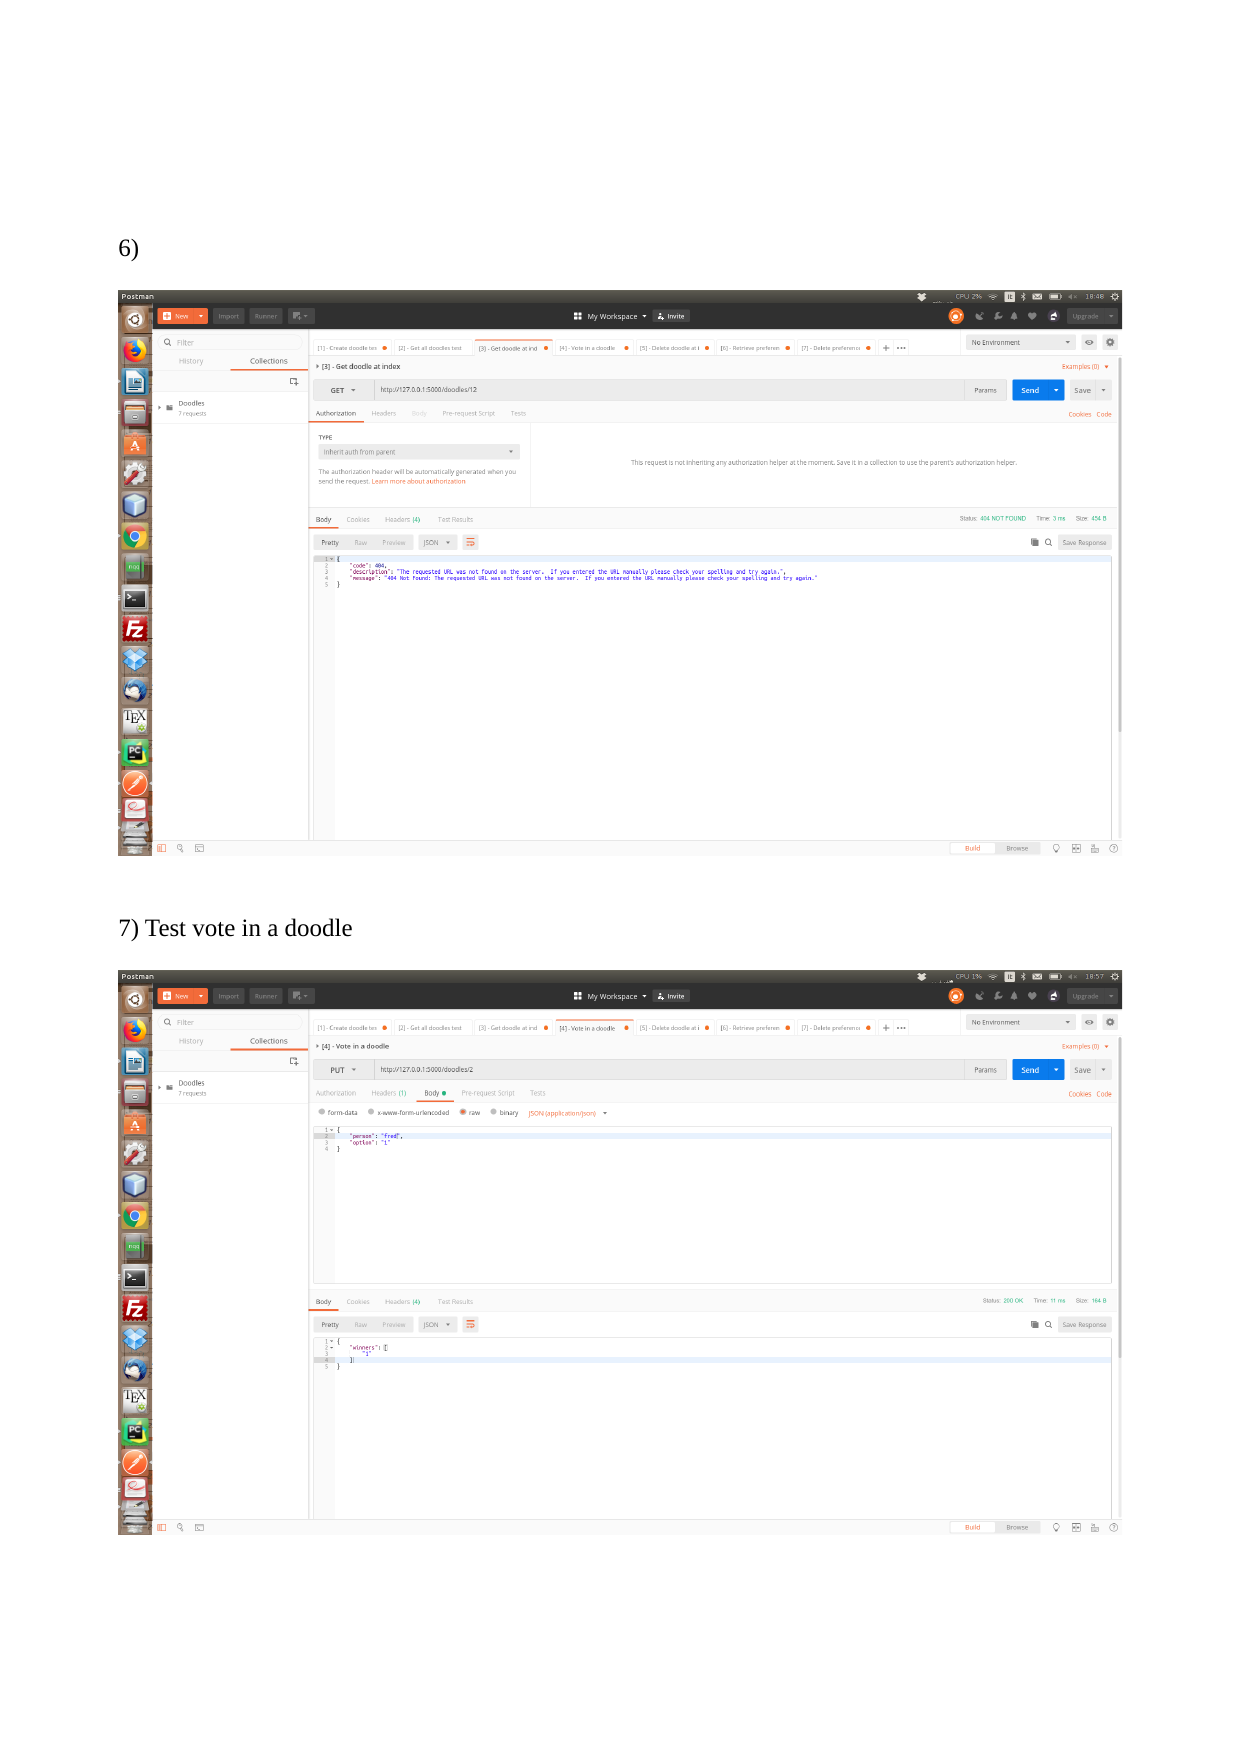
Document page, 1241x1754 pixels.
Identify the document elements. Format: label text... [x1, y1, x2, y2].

picture [118, 970, 1123, 1535]
text 6) [118, 233, 1122, 262]
text 7) Test vote in a doodle [118, 913, 1122, 942]
picture [118, 290, 1123, 856]
